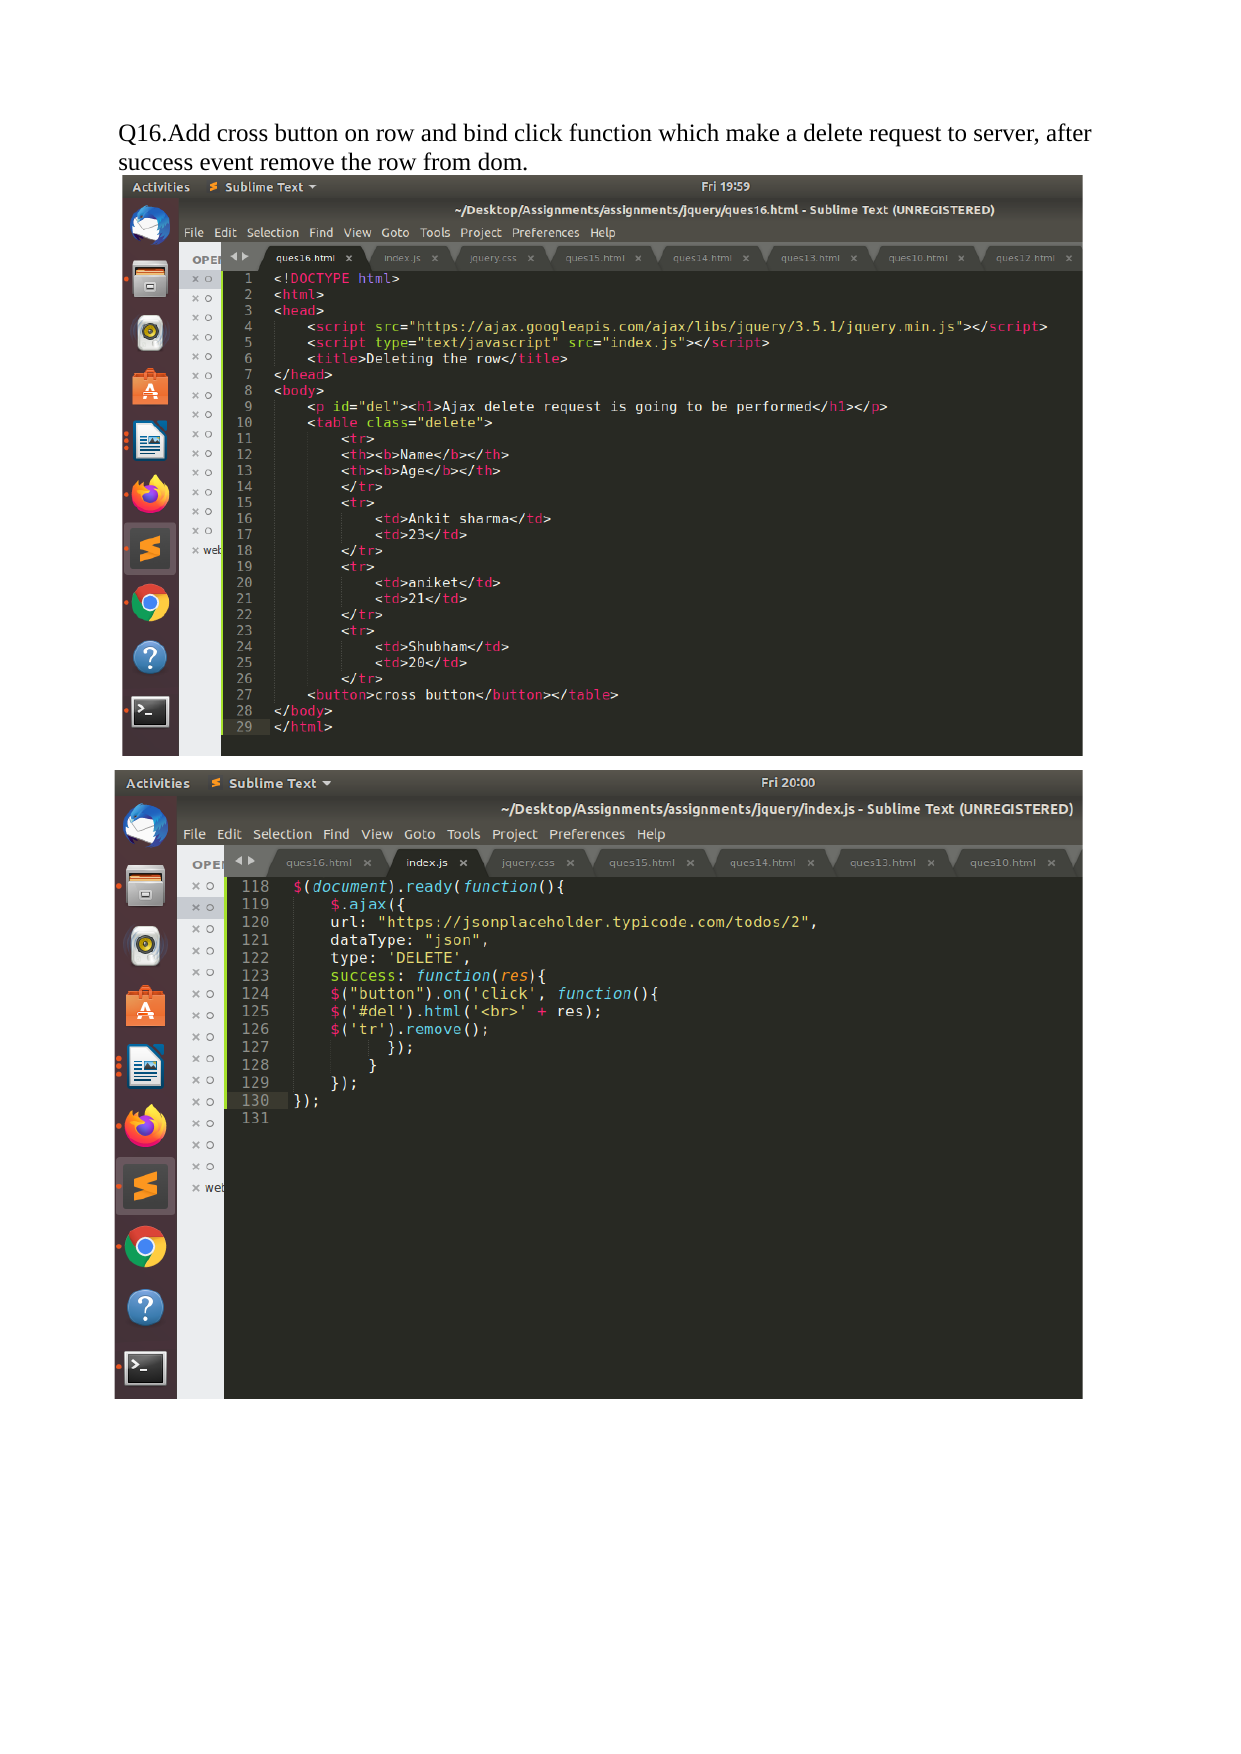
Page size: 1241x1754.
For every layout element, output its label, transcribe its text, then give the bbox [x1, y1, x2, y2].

picture [122, 175, 1083, 756]
picture [114, 770, 1083, 1399]
text Q16.Add cross button on row and bind click function which make a delete request to server, after success event remove the row from dom. [118, 118, 1122, 176]
